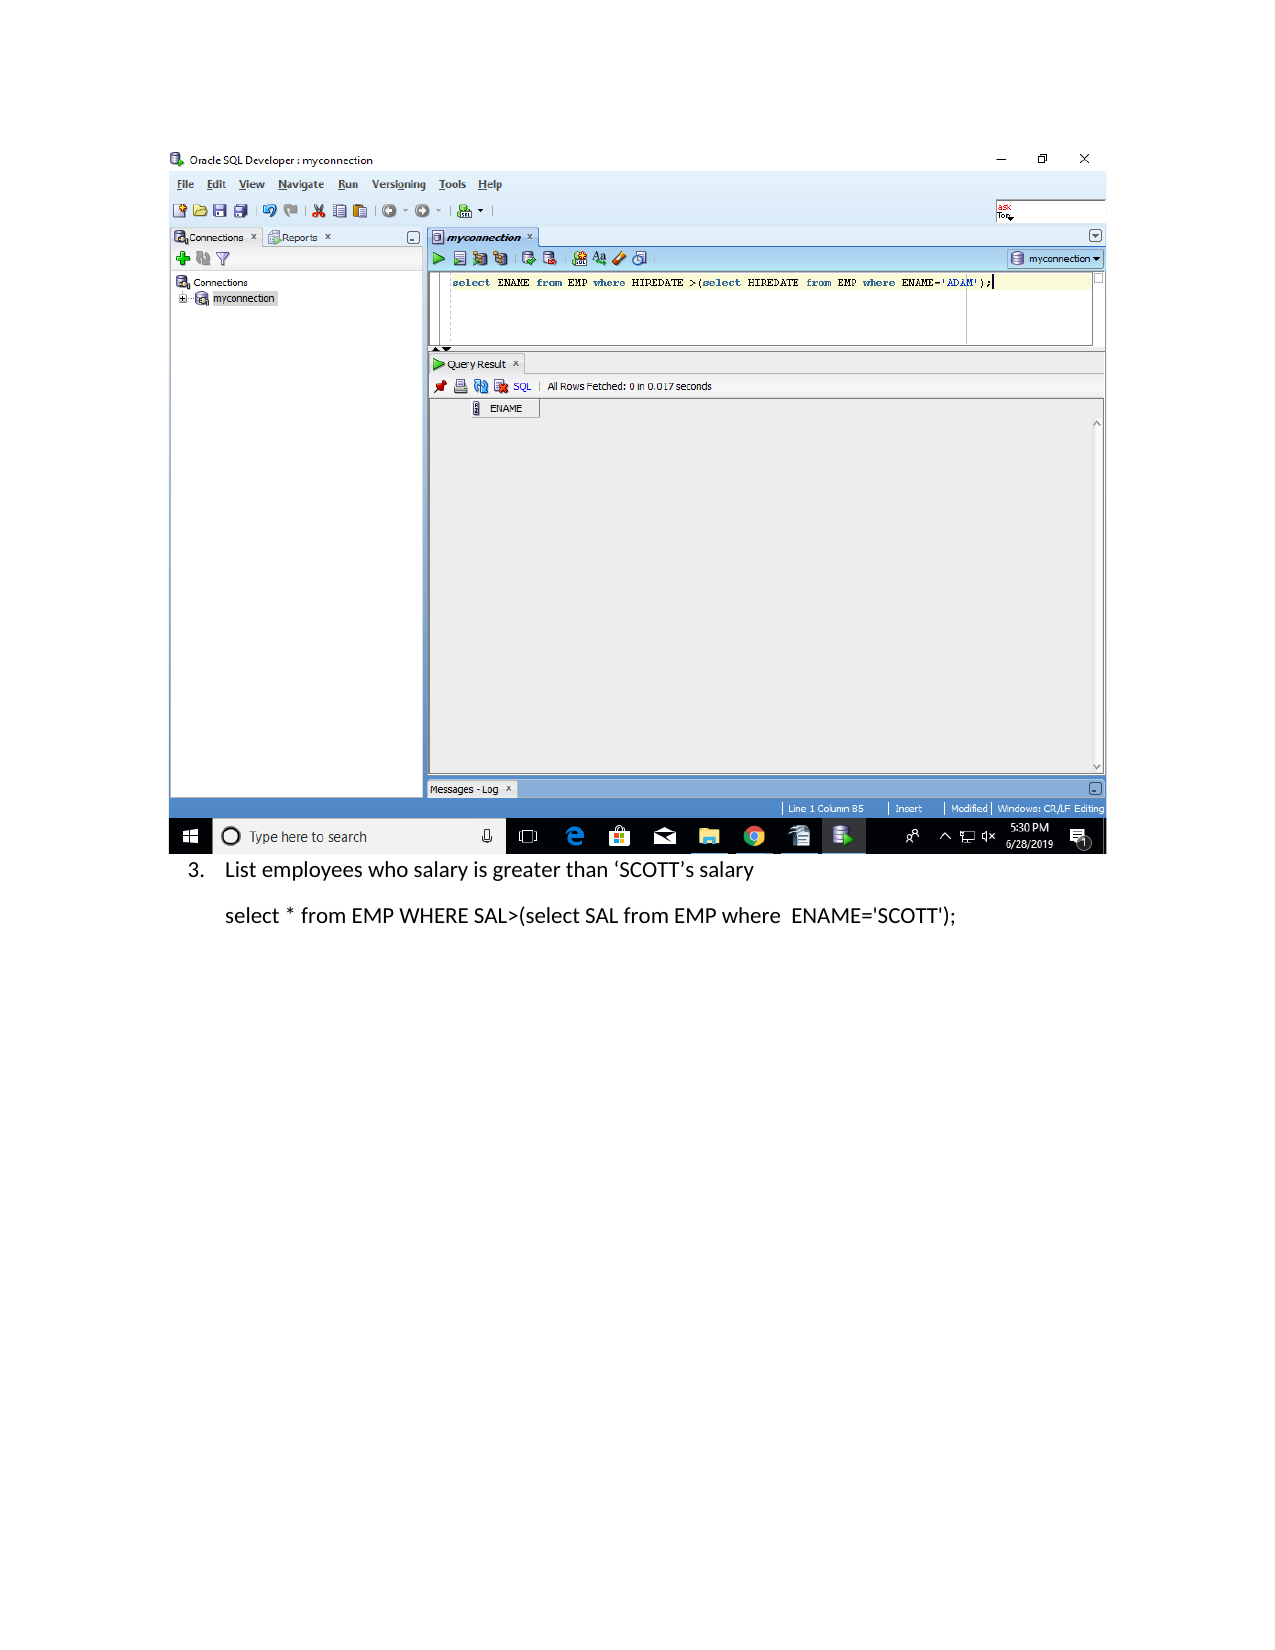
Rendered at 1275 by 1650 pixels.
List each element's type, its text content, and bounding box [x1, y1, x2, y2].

list List employees who salary is greater than ‘SCOTT’s salary [187, 150, 1125, 883]
list select * from EMP WHERE SAL>(select SAL from EMP where ENAME='SCOTT'); [187, 902, 1125, 929]
picture [168, 150, 1107, 854]
